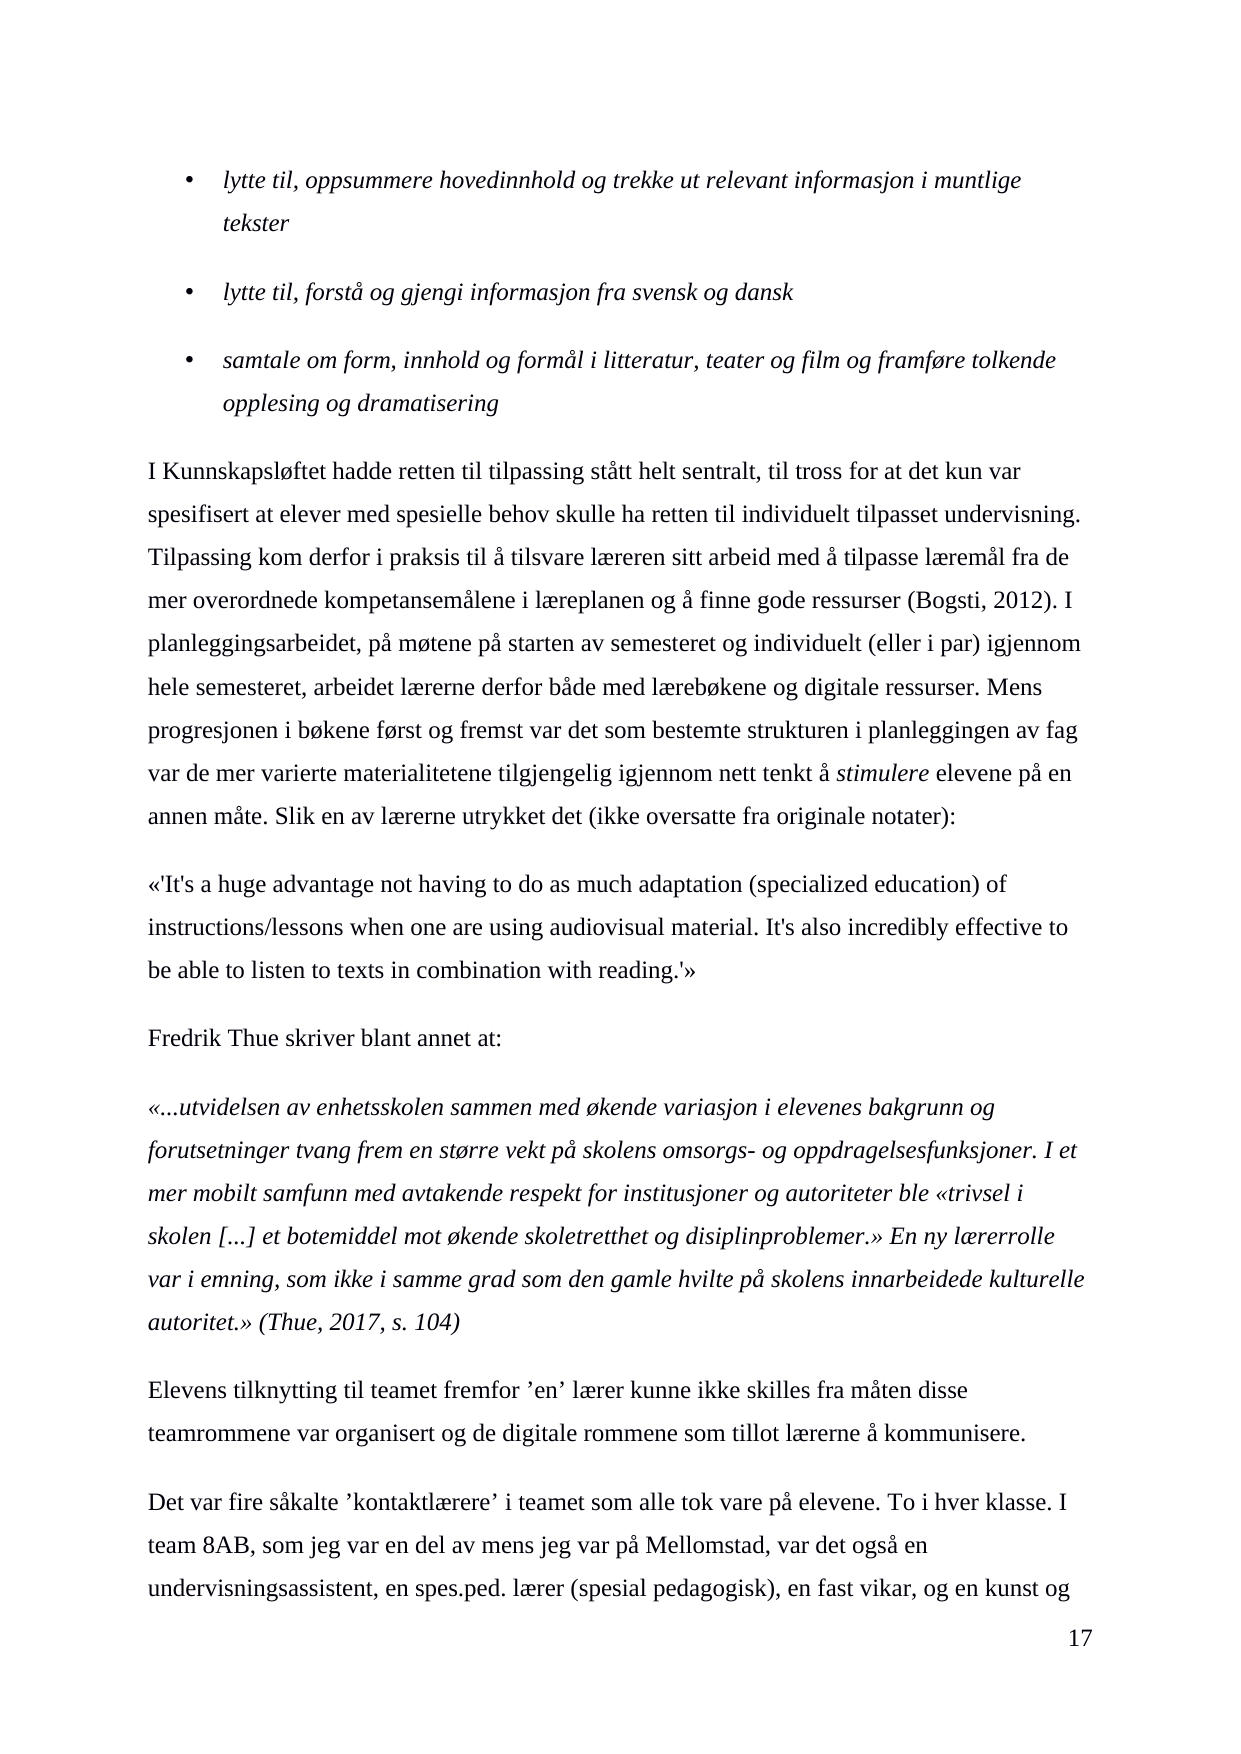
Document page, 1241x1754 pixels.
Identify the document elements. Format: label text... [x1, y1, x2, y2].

list lytte til, forstå og gjengi informasjon fra svensk og dansk [185, 277, 1092, 305]
text Elevens tilknytting til teamet fremfor ’en’ lærer kunne ikke skilles fra måten disse teamrommene var organisert og de digitale rommene som tillot lærerne å kommunisere. [148, 1375, 1092, 1447]
list lytte til, oppsummere hovedinnhold og trekke ut relevant informasjon i muntlige tekster [185, 165, 1092, 237]
list samtale om form, innhold og formål i litteratur, teater og film og framføre tolkende opplesing og dramatisering [185, 345, 1092, 417]
text Det var fire såkalte ’kontaktlærere’ i teamet som alle tok vare på elevene. To i hver klasse. I team 8AB, som jeg var en del av mens jeg var på Mellomstad, var det også en undervisningsassistent, en spes.ped. lærer (spesial pedagogisk), en fast vikar, og en kunst og [148, 1487, 1092, 1602]
text I Kunnskapsløftet hadde retten til tilpassing stått helt sentralt, til tross for at det kun var spesifisert at elever med spesielle behov skulle ha retten til individuelt tilpasset undervisning. Tilpassing kom derfor i praksis til å tilsvare læreren sitt arbeid med å tilpasse læremål fra de mer overordnede kompetansemålene i læreplanen og å finne gode ressurser (Bogsti, 2012). I planleggingsarbeidet, på møtene på starten av semesteret og individuelt (eller i par) igjennom hele semesteret, arbeidet lærerne derfor både med lærebøkene og digitale ressurser. Mens progresjonen i bøkene først og fremst var det som bestemte strukturen i planleggingen av fag var de mer varierte materialitetene tilgjengelig igjennom nett tenkt å stimulere elevene på en annen måte. Slik en av lærerne utrykket det (ikke oversatte fra originale notater): [148, 456, 1092, 830]
text «'It's a huge advantage not having to do as much adaptation (specialized education) of instructions/lessons when one are using audiovisual material. It's also incredibly effective to be able to listen to texts in combination with reading.'» [148, 869, 1092, 984]
text «...utvidelsen av enhetsskolen sammen med økende variasjon i elevenes bakgrunn og forutsetninger tvang frem en større vekt på skolens omsorgs- og oppdragelsesfunksjoner. I et mer mobilt samfunn med avtakende respekt for institusjoner og autoriteter ble «trivsel i skolen [...] et botemiddel mot økende skoletretthet og disiplinproblemer.» En ny lærerrolle var i emning, som ikke i samme grad som den gamle hvilte på skolens innarbeidede kulturelle autoritet.» (Thue, 2017, s. 104) [148, 1092, 1092, 1336]
text Fredrik Thue skriver blant annet at: [148, 1023, 1092, 1052]
